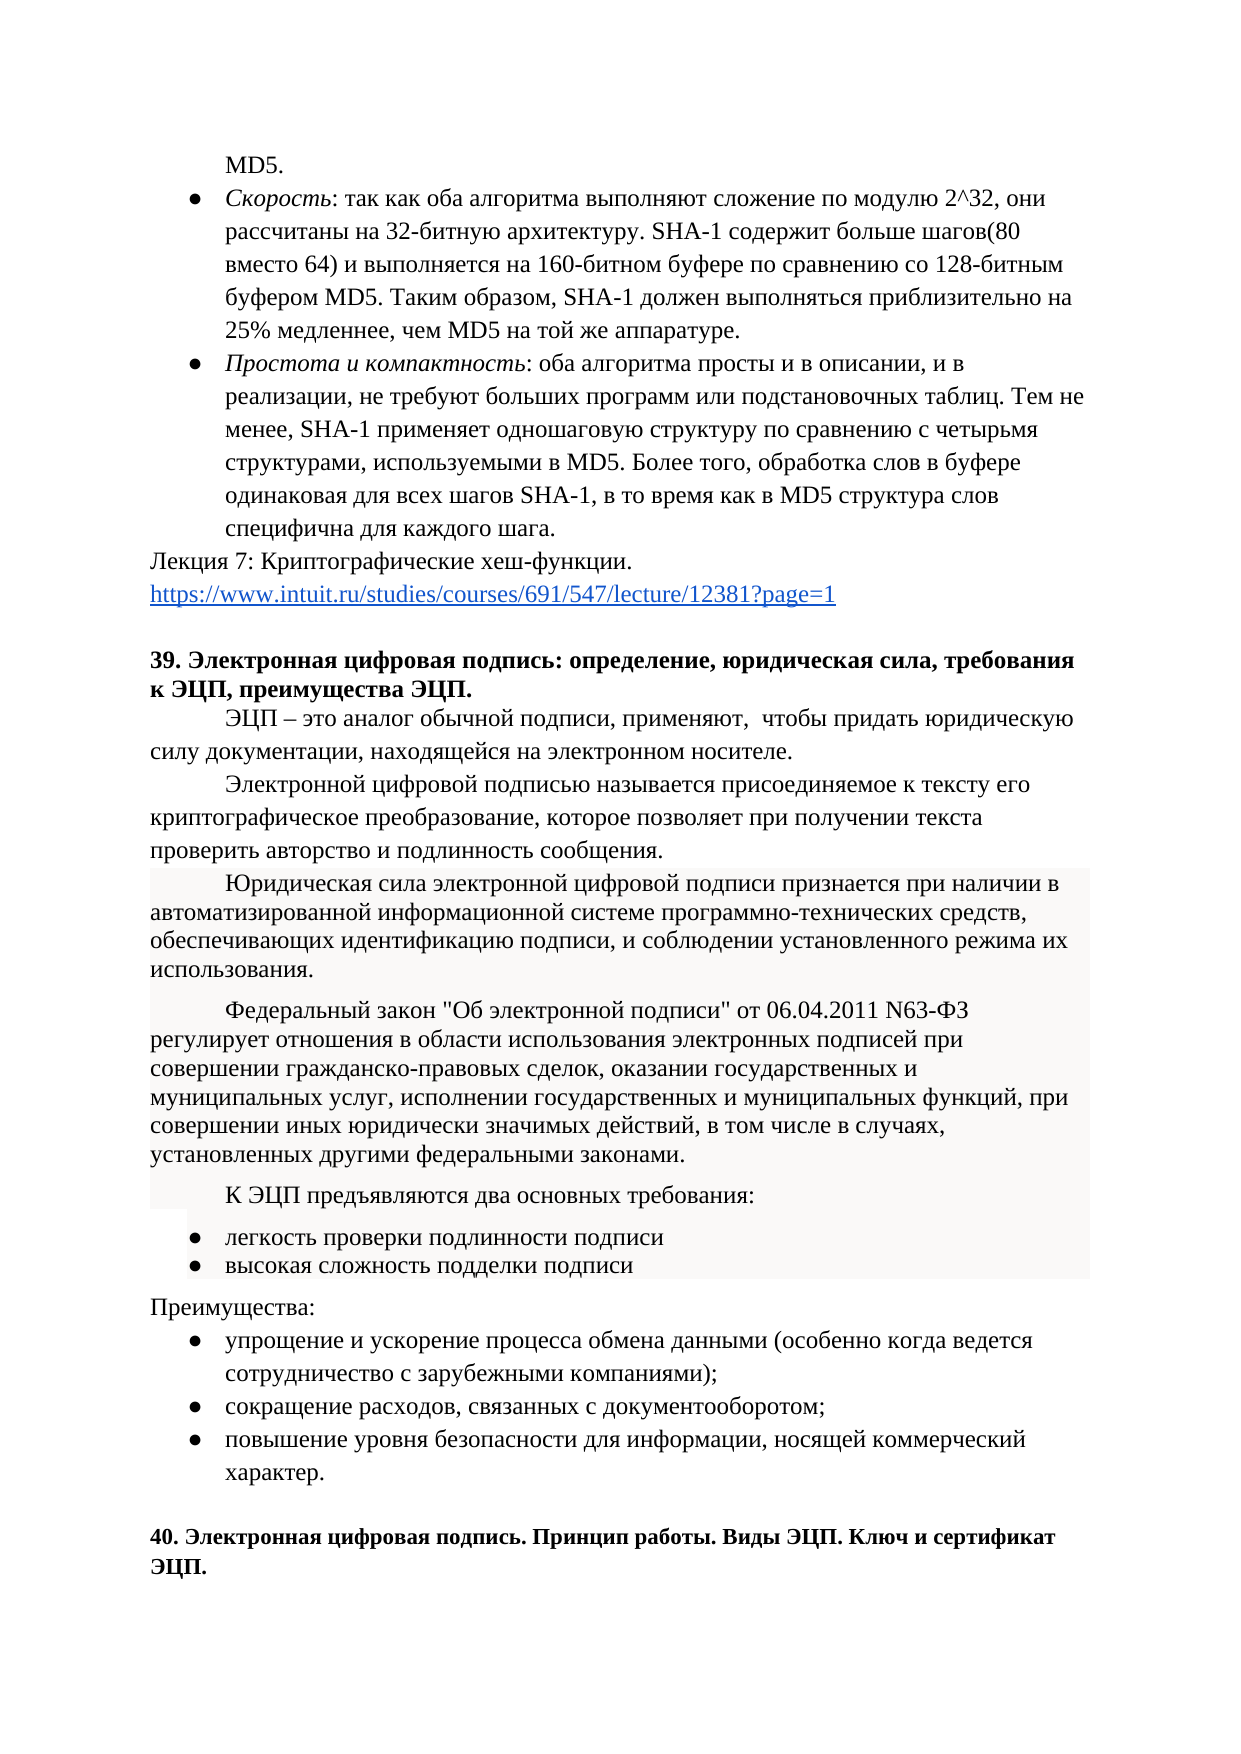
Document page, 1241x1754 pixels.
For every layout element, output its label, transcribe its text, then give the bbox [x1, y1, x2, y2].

text Электронной цифровой подписью называется присоединяемое к тексту его криптографическое преобразование, которое позволяет при получении текста проверить авторство и подлинность сообщения. [150, 769, 1090, 864]
text Преимущества: [150, 1292, 1090, 1320]
text 40. Электронная цифровая подпись. Принцип работы. Виды ЭЦП. Ключ и сертификат ЭЦП. [150, 1523, 1090, 1579]
list упрощение и ускорение процесса обмена данными (особенно когда ведется сотрудничество с зарубежными компаниями); [187, 1325, 1090, 1386]
list легкость проверки подлинности подписи [187, 1222, 1090, 1250]
text https://www.intuit.ru/studies/courses/691/547/lecture/12381?page=1 [150, 579, 1090, 608]
list Скорость: так как оба алгоритма выполняют сложение по модулю 2^32, они рассчитаны на 32-битную архитектуру. SHA-1 содержит больше шагов(80 вместо 64) и выполняется на 160-битном буфере по сравнению со 128-битным буфером MD5. Таким образом, SHA-1 должен выполняться приблизительно на 25% медленнее, чем MD5 на той же аппаратуре. [187, 183, 1090, 344]
title 39. Электронная цифровая подпись: определение, юридическая сила, требования к ЭЦП, преимущества ЭЦП. [150, 645, 1090, 703]
list высокая сложность подделки подписи [187, 1250, 1090, 1279]
text Лекция 7: Криптографические хеш-функции. [150, 546, 1090, 575]
list MD5. [187, 150, 1090, 179]
list повышение уровня безопасности для информации, носящей коммерческий характер. [187, 1424, 1090, 1486]
text ЭЦП – это аналог обычной подписи, применяют, чтобы придать юридическую силу документации, находящейся на электронном носителе. [150, 703, 1090, 764]
text Юридическая сила электронной цифровой подписи признается при наличии в автоматизированной информационной системе программно-технических средств, обеспечивающих идентификацию подписи, и соблюдении установленного режима их использования. [150, 868, 1090, 983]
text Федеральный закон "Об электронной подписи" от 06.04.2011 N63-ФЗ регулирует отношения в области использования электронных подписей при совершении гражданско-правовых сделок, оказании государственных и муниципальных услуг, исполнении государственных и муниципальных функций, при совершении иных юридически значимых действий, в том числе в случаях, установленных другими федеральными законами. [150, 995, 1090, 1168]
list сокращение расходов, связанных с документооборотом; [187, 1391, 1090, 1419]
list Простота и компактность: оба алгоритма просты и в описании, и в реализации, не требуют больших программ или подстановочных таблиц. Тем не менее, SHA-1 применяет одношаговую структуру по сравнению с четырьмя структурами, используемыми в MD5. Более того, обработка слов в буфере одинаковая для всех шагов SHA-1, в то время как в MD5 структура слов специфична для каждого шага. [187, 348, 1090, 542]
text К ЭЦП предъявляются два основных требования: [150, 1180, 1090, 1209]
